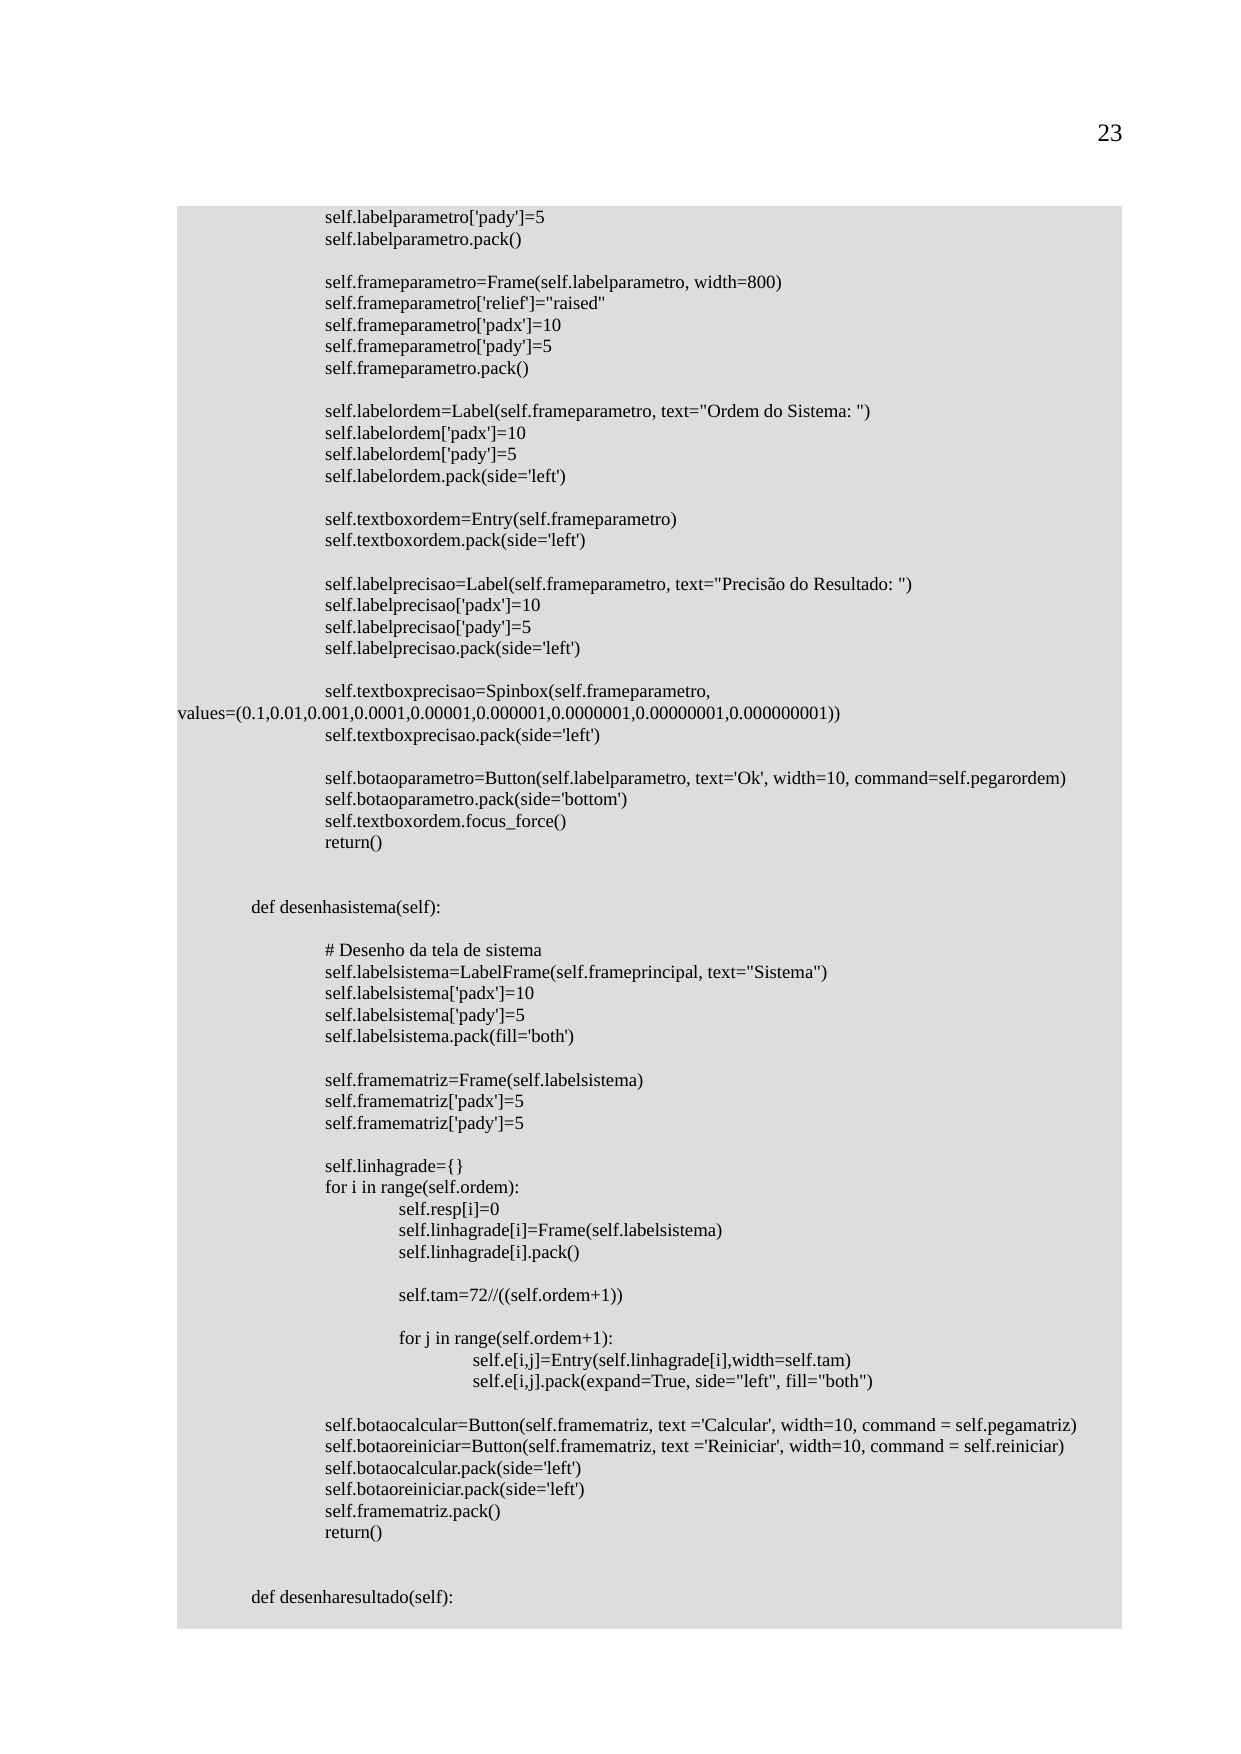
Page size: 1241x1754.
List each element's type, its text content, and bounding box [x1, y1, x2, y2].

text self.labelordem['pady']=5 [177, 443, 1122, 465]
text self.framematriz['padx']=5 [177, 1090, 1122, 1112]
text return() [177, 1521, 1122, 1543]
text self.e[i,j].pack(expand=True, side="left", fill="both") [177, 1370, 1122, 1392]
text self.textboxprecisao=Spinbox(self.frameparametro, values=(0.1,0.01,0.001,0.0001,0.00001,0.000001,0.0000001,0.00000001,0.000000001)) [177, 680, 1122, 723]
text self.labelprecisao.pack(side='left') [177, 637, 1122, 659]
text self.frameparametro.pack() [177, 357, 1122, 378]
text self.textboxordem.pack(side='left') [177, 529, 1122, 551]
text # Desenho da tela de sistema [177, 939, 1122, 961]
text self.labelsistema['padx']=10 [177, 982, 1122, 1004]
text def desenhasistema(self): [177, 896, 1122, 917]
text self.tam=72//((self.ordem+1)) [177, 1284, 1122, 1306]
text self.labelordem['padx']=10 [177, 422, 1122, 443]
text self.labelparametro.pack() [177, 227, 1122, 249]
text self.labelordem.pack(side='left') [177, 465, 1122, 486]
text self.textboxprecisao.pack(side='left') [177, 723, 1122, 745]
text self.labelprecisao=Label(self.frameparametro, text="Precisão do Resultado: ") [177, 572, 1122, 594]
text self.labelsistema['pady']=5 [177, 1004, 1122, 1025]
text self.botaoreiniciar.pack(side='left') [177, 1478, 1122, 1500]
text self.botaocalcular=Button(self.framematriz, text ='Calcular', width=10, command = self.pegamatriz) [177, 1413, 1122, 1435]
text self.botaoreiniciar=Button(self.framematriz, text ='Reiniciar', width=10, command = self.reiniciar) [177, 1435, 1122, 1457]
text for i in range(self.ordem): [177, 1176, 1122, 1198]
text self.frameparametro=Frame(self.labelparametro, width=800) [177, 271, 1122, 292]
text self.frameparametro['relief']="raised" [177, 292, 1122, 314]
text for j in range(self.ordem+1): [177, 1327, 1122, 1349]
text self.frameparametro['pady']=5 [177, 335, 1122, 357]
text self.textboxordem=Entry(self.frameparametro) [177, 508, 1122, 529]
text self.e[i,j]=Entry(self.linhagrade[i],width=self.tam) [177, 1349, 1122, 1370]
text self.labelordem=Label(self.frameparametro, text="Ordem do Sistema: ") [177, 400, 1122, 422]
text self.labelparametro['pady']=5 [177, 206, 1122, 227]
text self.botaoparametro.pack(side='bottom') [177, 788, 1122, 810]
text self.frameparametro['padx']=10 [177, 314, 1122, 335]
text self.framematriz=Frame(self.labelsistema) [177, 1068, 1122, 1090]
text self.linhagrade[i]=Frame(self.labelsistema) [177, 1219, 1122, 1241]
text self.linhagrade={} [177, 1155, 1122, 1176]
text def desenharesultado(self): [177, 1586, 1122, 1607]
text self.linhagrade[i].pack() [177, 1241, 1122, 1262]
text self.botaoparametro=Button(self.labelparametro, text='Ok', width=10, command=self.pegarordem) [177, 767, 1122, 788]
text return() [177, 831, 1122, 853]
text self.labelprecisao['pady']=5 [177, 616, 1122, 637]
text self.labelsistema=LabelFrame(self.frameprincipal, text="Sistema") [177, 961, 1122, 982]
text self.framematriz['pady']=5 [177, 1112, 1122, 1133]
text self.framematriz.pack() [177, 1500, 1122, 1521]
text self.labelsistema.pack(fill='both') [177, 1025, 1122, 1047]
text self.textboxordem.focus_force() [177, 810, 1122, 831]
text self.botaocalcular.pack(side='left') [177, 1457, 1122, 1478]
text self.labelprecisao['padx']=10 [177, 594, 1122, 616]
text self.resp[i]=0 [177, 1198, 1122, 1219]
